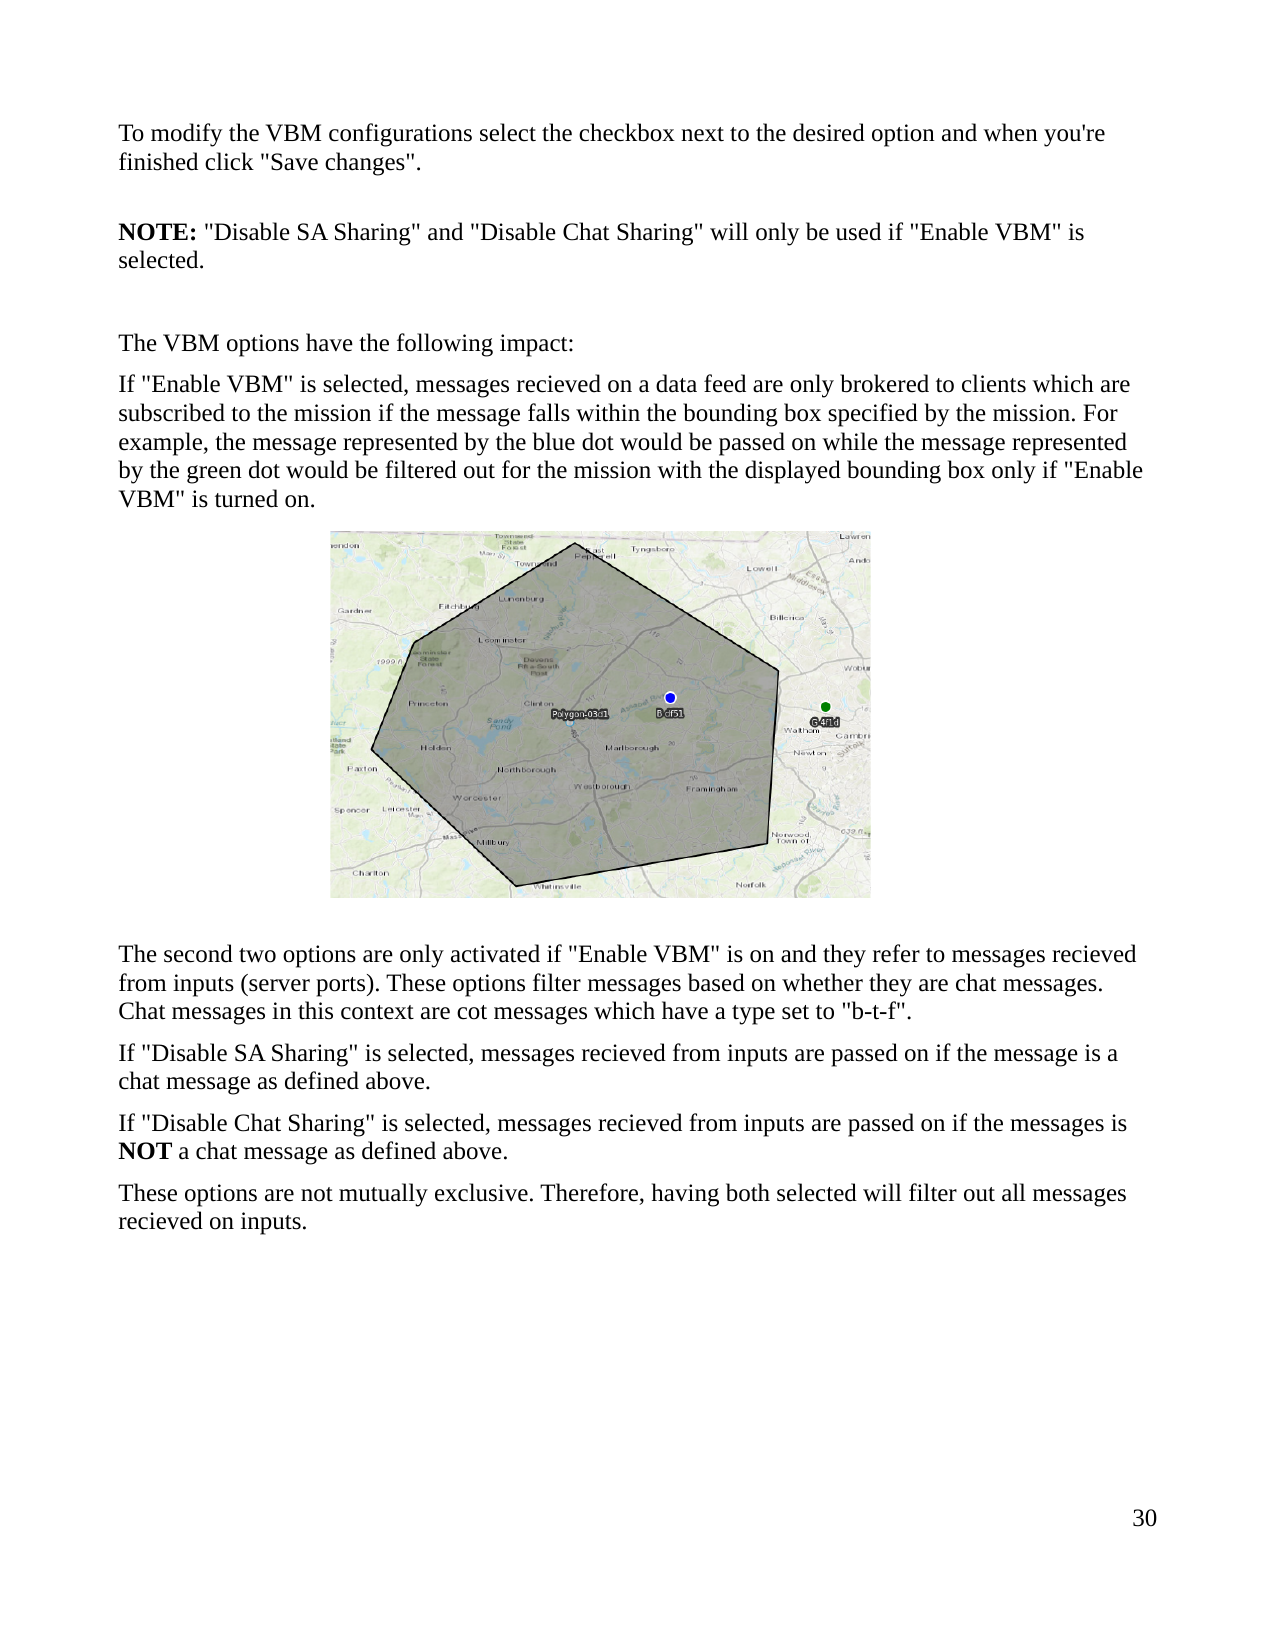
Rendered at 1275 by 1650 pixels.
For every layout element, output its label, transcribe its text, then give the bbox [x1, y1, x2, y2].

text These options are not mutually exclusive. Therefore, having both selected will filter out all messages recieved on inputs. [118, 1178, 1157, 1235]
text If "Disable SA Sharing" is selected, messages recieved from inputs are passed on if the message is a chat message as defined above. [118, 1038, 1157, 1095]
text The VBM options have the following impact: [118, 328, 1157, 357]
text NOTE: "Disable SA Sharing" and "Disable Chat Sharing" will only be used if "Enable VBM" is selected. [118, 217, 1157, 274]
text If "Enable VBM" is selected, messages recieved on a data feed are only brokered to clients which are subscribed to the mission if the message falls within the bounding box specified by the mission. For example, the message represented by the blue dot would be passed on while the message represented by the green dot would be filtered out for the mission with the displayed bounding box only if "Enable VBM" is turned on. [118, 369, 1157, 513]
text The second two options are only activated if "Enable VBM" is on and they refer to messages recieved from inputs (server ports). These options filter messages based on whether they are chat messages. Chat messages in this context are cot messages which have a type set to "b-t-f". [118, 939, 1157, 1025]
text To modify the VBM configurations select the checkbox next to the desired option and when you're finished click "Save changes". [118, 118, 1157, 176]
text If "Disable Chat Sharing" is selected, messages recieved from inputs are passed on if the messages is NOT a chat message as defined above. [118, 1108, 1157, 1165]
picture [330, 531, 871, 898]
